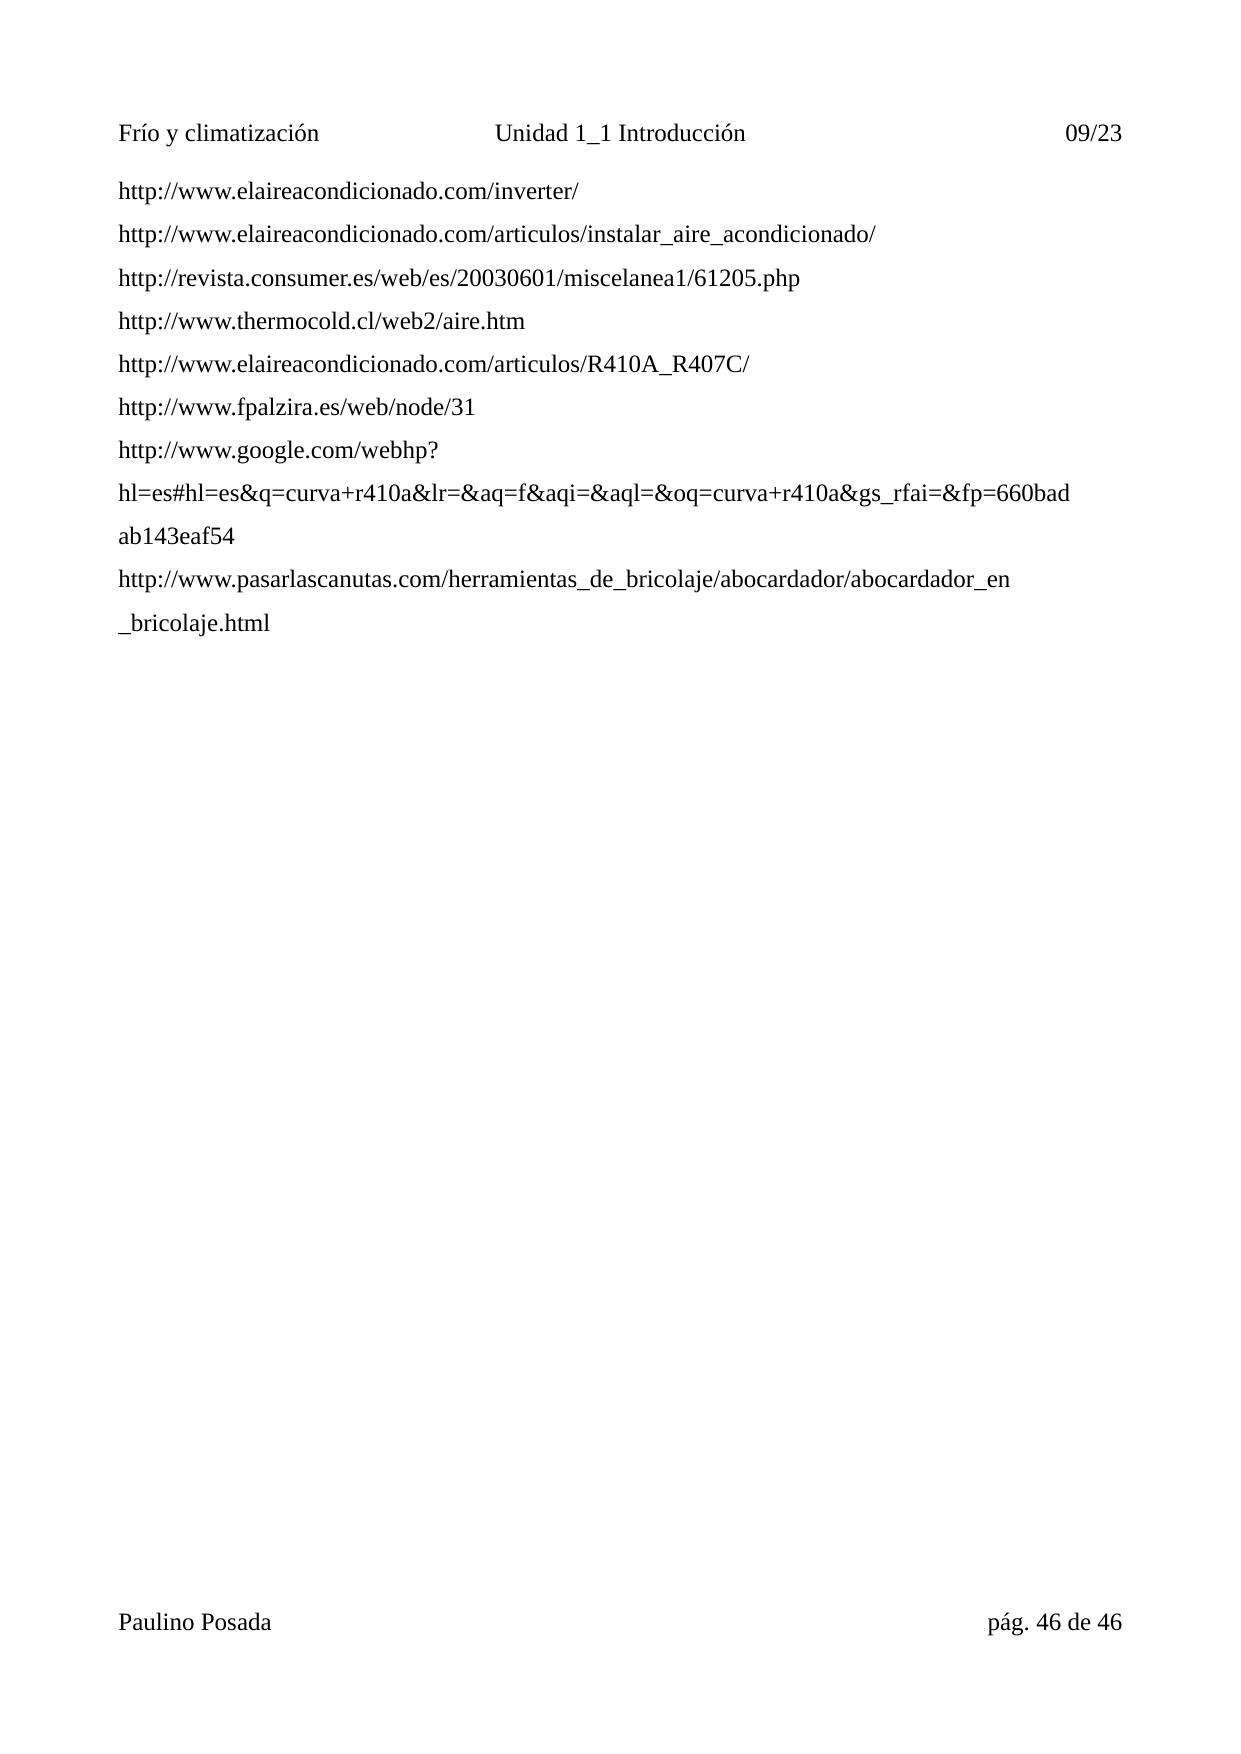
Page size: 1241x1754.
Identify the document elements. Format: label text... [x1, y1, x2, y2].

text http://www.elaireacondicionado.com/inverter/ [118, 176, 1122, 205]
text http://www.thermocold.cl/web2/aire.htm [118, 306, 1122, 334]
text http://www.pasarlascanutas.com/herramientas_de_bricolaje/abocardador/abocardador_en [118, 564, 1122, 593]
text hl=es#hl=es&q=curva+r410a&lr=&aq=f&aqi=&aql=&oq=curva+r410a&gs_rfai=&fp=660bad [118, 478, 1122, 507]
text http://www.google.com/webhp? [118, 435, 1122, 464]
text ab143eaf54 [118, 521, 1122, 550]
text http://revista.consumer.es/web/es/20030601/miscelanea1/61205.php [118, 263, 1122, 291]
text http://www.fpalzira.es/web/node/31 [118, 392, 1122, 421]
text _bricolaje.html [118, 608, 1122, 636]
text http://www.elaireacondicionado.com/articulos/R410A_R407C/ [118, 349, 1122, 378]
text http://www.elaireacondicionado.com/articulos/instalar_aire_acondicionado/ [118, 219, 1122, 248]
